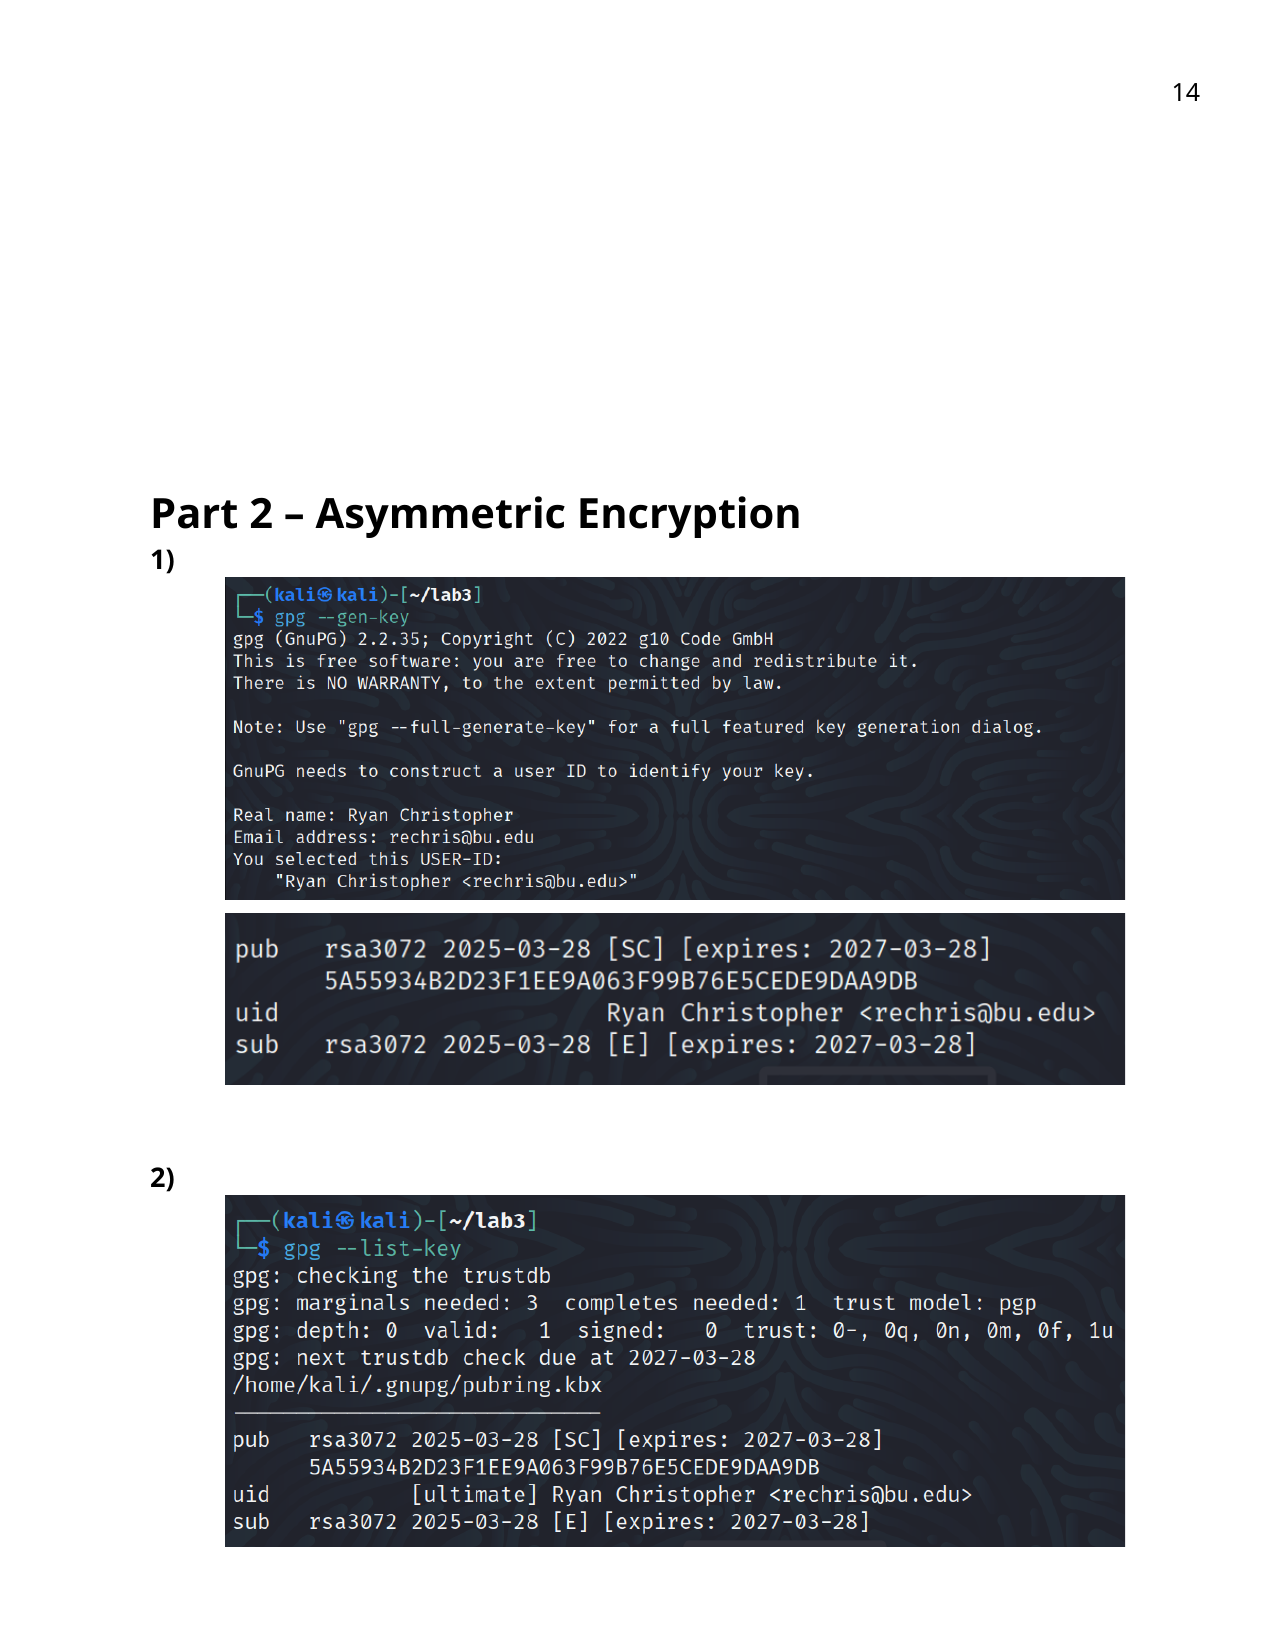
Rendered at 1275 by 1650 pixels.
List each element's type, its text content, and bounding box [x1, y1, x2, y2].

picture [225, 577, 1125, 900]
text 2) [150, 1158, 1200, 1195]
picture [225, 1195, 1125, 1547]
picture [225, 913, 1125, 1085]
text 1) [150, 541, 1200, 577]
text Part 2 – Asymmetric Encryption [150, 484, 1200, 541]
